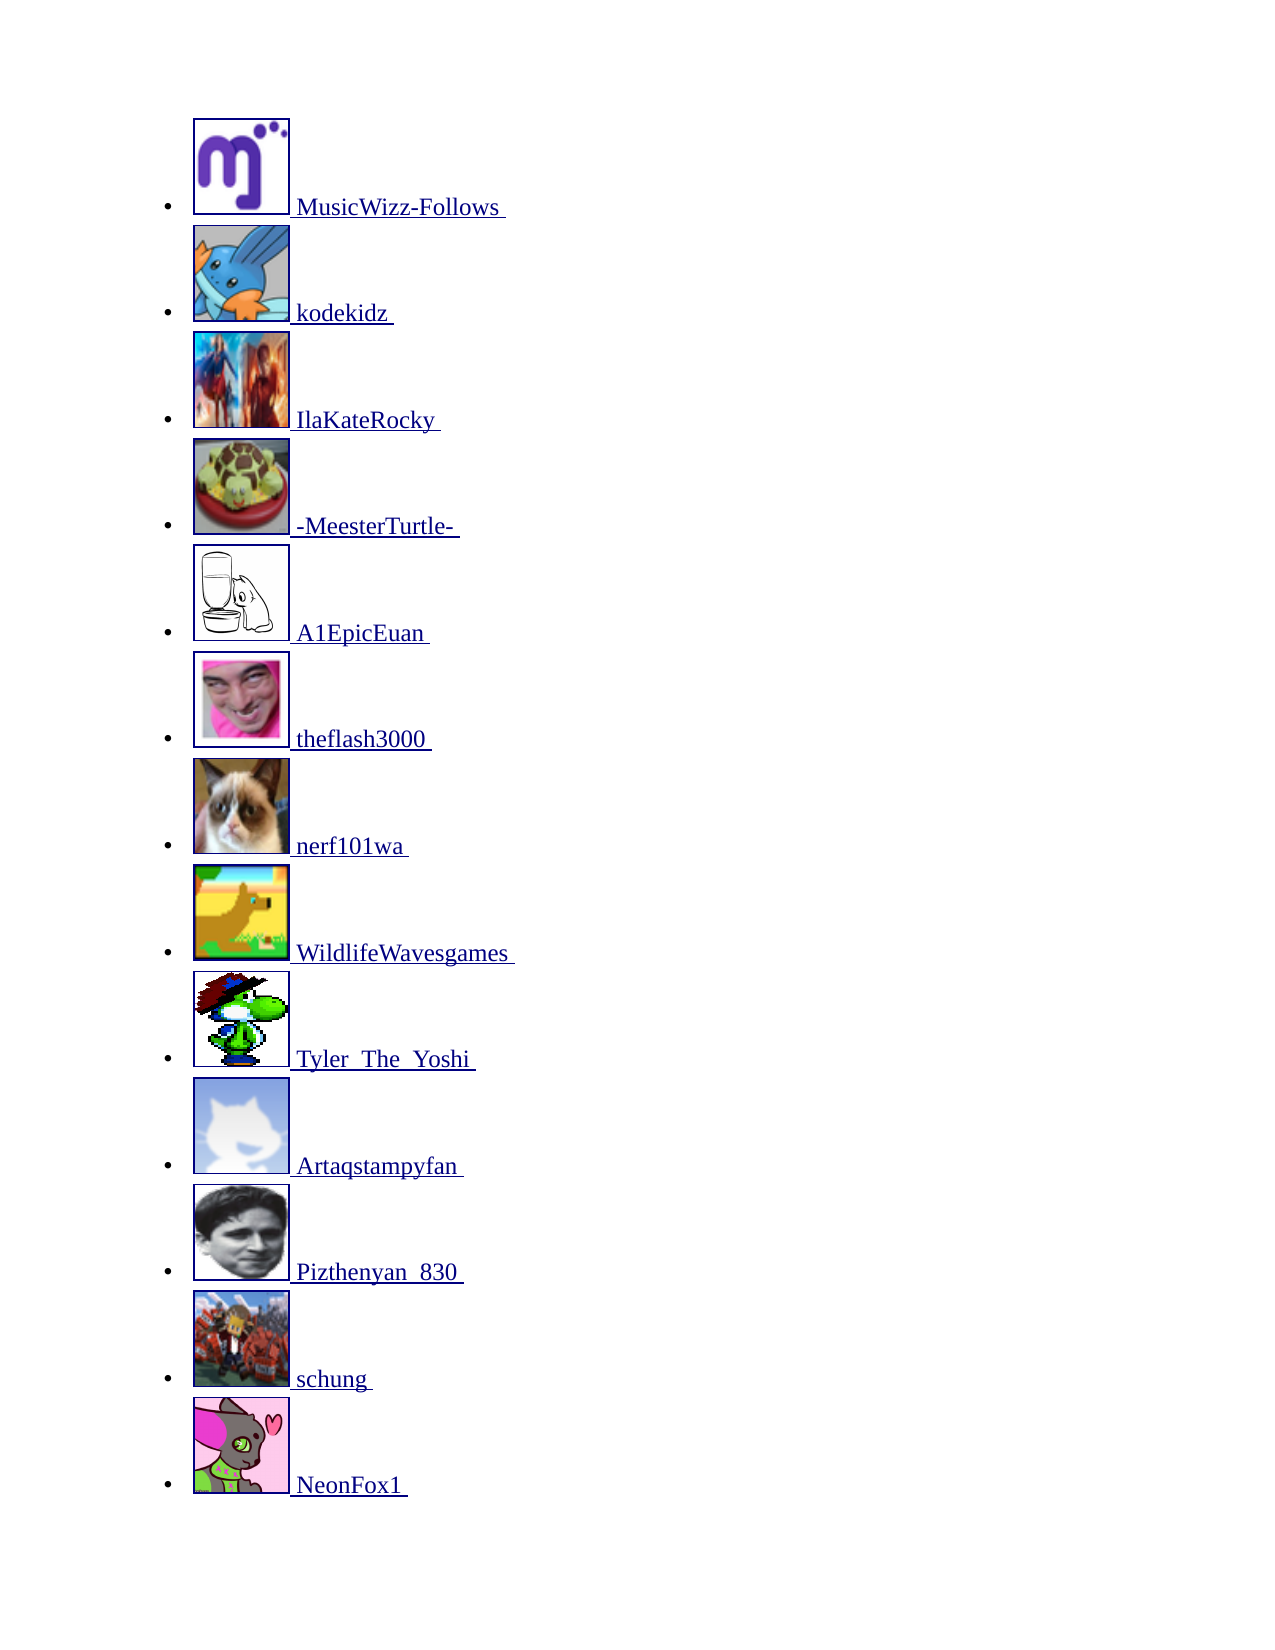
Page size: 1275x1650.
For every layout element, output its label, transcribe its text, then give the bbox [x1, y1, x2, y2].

picture [195, 1079, 288, 1173]
list A1EpicEuan [164, 544, 1157, 647]
picture [195, 653, 288, 746]
picture [195, 1398, 288, 1492]
picture [195, 759, 288, 853]
list NeonFox1 [164, 1397, 1157, 1499]
picture [195, 1292, 288, 1386]
list -MeesterTurtle- [164, 438, 1157, 540]
list WildlifeWavesgames [164, 864, 1157, 966]
picture [195, 972, 288, 1066]
list Pizthenyan_830 [164, 1184, 1157, 1286]
picture [195, 226, 288, 320]
list kodekidz [164, 225, 1157, 327]
picture [195, 866, 288, 959]
picture [195, 333, 288, 427]
list Artaqstampyfan [164, 1077, 1157, 1179]
picture [195, 440, 288, 533]
list nerf101wa [164, 757, 1157, 860]
list IlaKateRocky [164, 331, 1157, 433]
picture [195, 546, 288, 640]
picture [195, 1185, 288, 1279]
list MusicWizz-Follows [164, 118, 1157, 220]
list Tyler_The_Yoshi [164, 971, 1157, 1073]
picture [195, 120, 288, 213]
list schung [164, 1290, 1157, 1393]
list theflash3000 [164, 651, 1157, 753]
